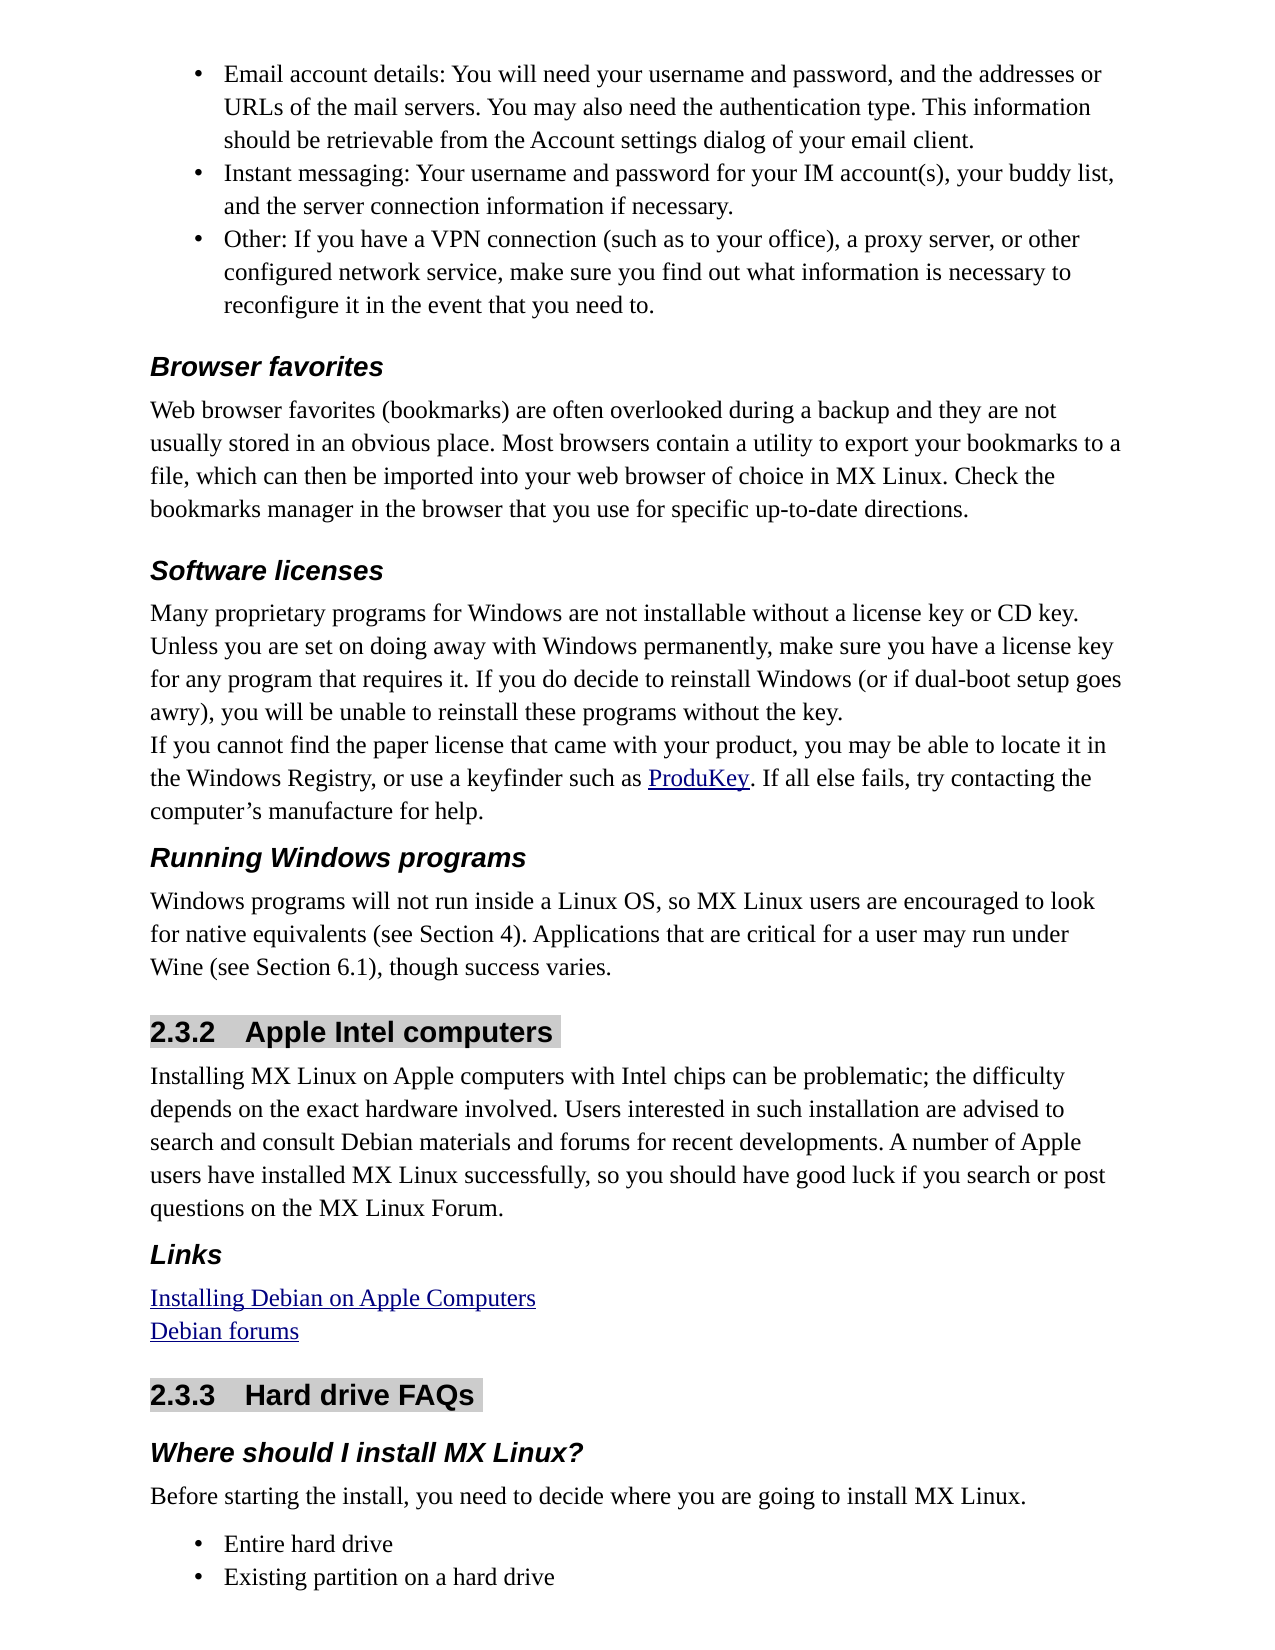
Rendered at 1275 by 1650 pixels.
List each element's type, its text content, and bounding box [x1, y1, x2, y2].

subtitle Where should I install MX Linux? [150, 1437, 1125, 1468]
list Email account details: You will need your username and password, and the addresses or URLs of the mail servers. You may also need the authentication type. This information should be retrievable from the Account settings dialog of your email client. [194, 59, 1125, 154]
text Installing MX Linux on Apple computers with Intel chips can be problematic; the difficulty depends on the exact hardware involved. Users interested in such installation are advised to search and consult Debian materials and forums for recent developments. A number of Apple users have installed MX Linux successfully, so you should have good luck if you search or post questions on the MX Linux Forum. [150, 1061, 1125, 1222]
text Before starting the install, you need to decide where you are going to install MX Linux. [150, 1481, 1125, 1510]
text If you cannot find the paper license that came with your product, you may be able to locate it in the Windows Registry, or use a keyfinder such as ProduKey. If all else fails, try contacting the computer’s manufacture for help. [150, 730, 1125, 825]
list Instant messaging: Your username and password for your IM account(s), your buddy list, and the server connection information if necessary. [194, 158, 1125, 220]
list Other: If you have a VPN connection (such as to your office), a proxy server, or other configured network service, make sure you find out what information is necessary to reconfigure it in the event that you need to. [194, 224, 1125, 319]
list Existing partition on a hard drive [194, 1562, 1125, 1590]
text Debian forums [150, 1316, 1125, 1344]
text Web browser favorites (bookmarks) are often overlooked during a backup and they are not usually stored in an obvious place. Most browsers contain a utility to export your bookmarks to a file, which can then be imported into your web browser of choice in MX Linux. Check the bookmarks manager in the browser that you use for specific up-to-date directions. [150, 395, 1125, 522]
subtitle Links [150, 1238, 1125, 1270]
subtitle Software licenses [150, 554, 1125, 586]
subtitle Running Windows programs [150, 842, 1125, 874]
text Installing Debian on Apple Computers [150, 1283, 1125, 1311]
subtitle 2.3.3 Hard drive FAQs [483, 1378, 1125, 1412]
text Many proprietary programs for Windows are not installable without a license key or CD key. Unless you are set on doing away with Windows permanently, make sure you have a license key for any program that requires it. If you do decide to reinstall Windows (or if dual-boot setup goes awry), you will be unable to reinstall these programs without the key. [150, 598, 1125, 726]
subtitle 2.3.2 Apple Intel computers [150, 1014, 1125, 1048]
text Windows programs will not run inside a Linux OS, so MX Linux users are encouraged to look for native equivalents (see Section 4). Applications that are critical for a user may run under Wine (see Section 6.1), though success varies. [150, 886, 1125, 981]
list Entire hard drive [194, 1529, 1125, 1557]
subtitle Browser favorites [150, 350, 1125, 382]
